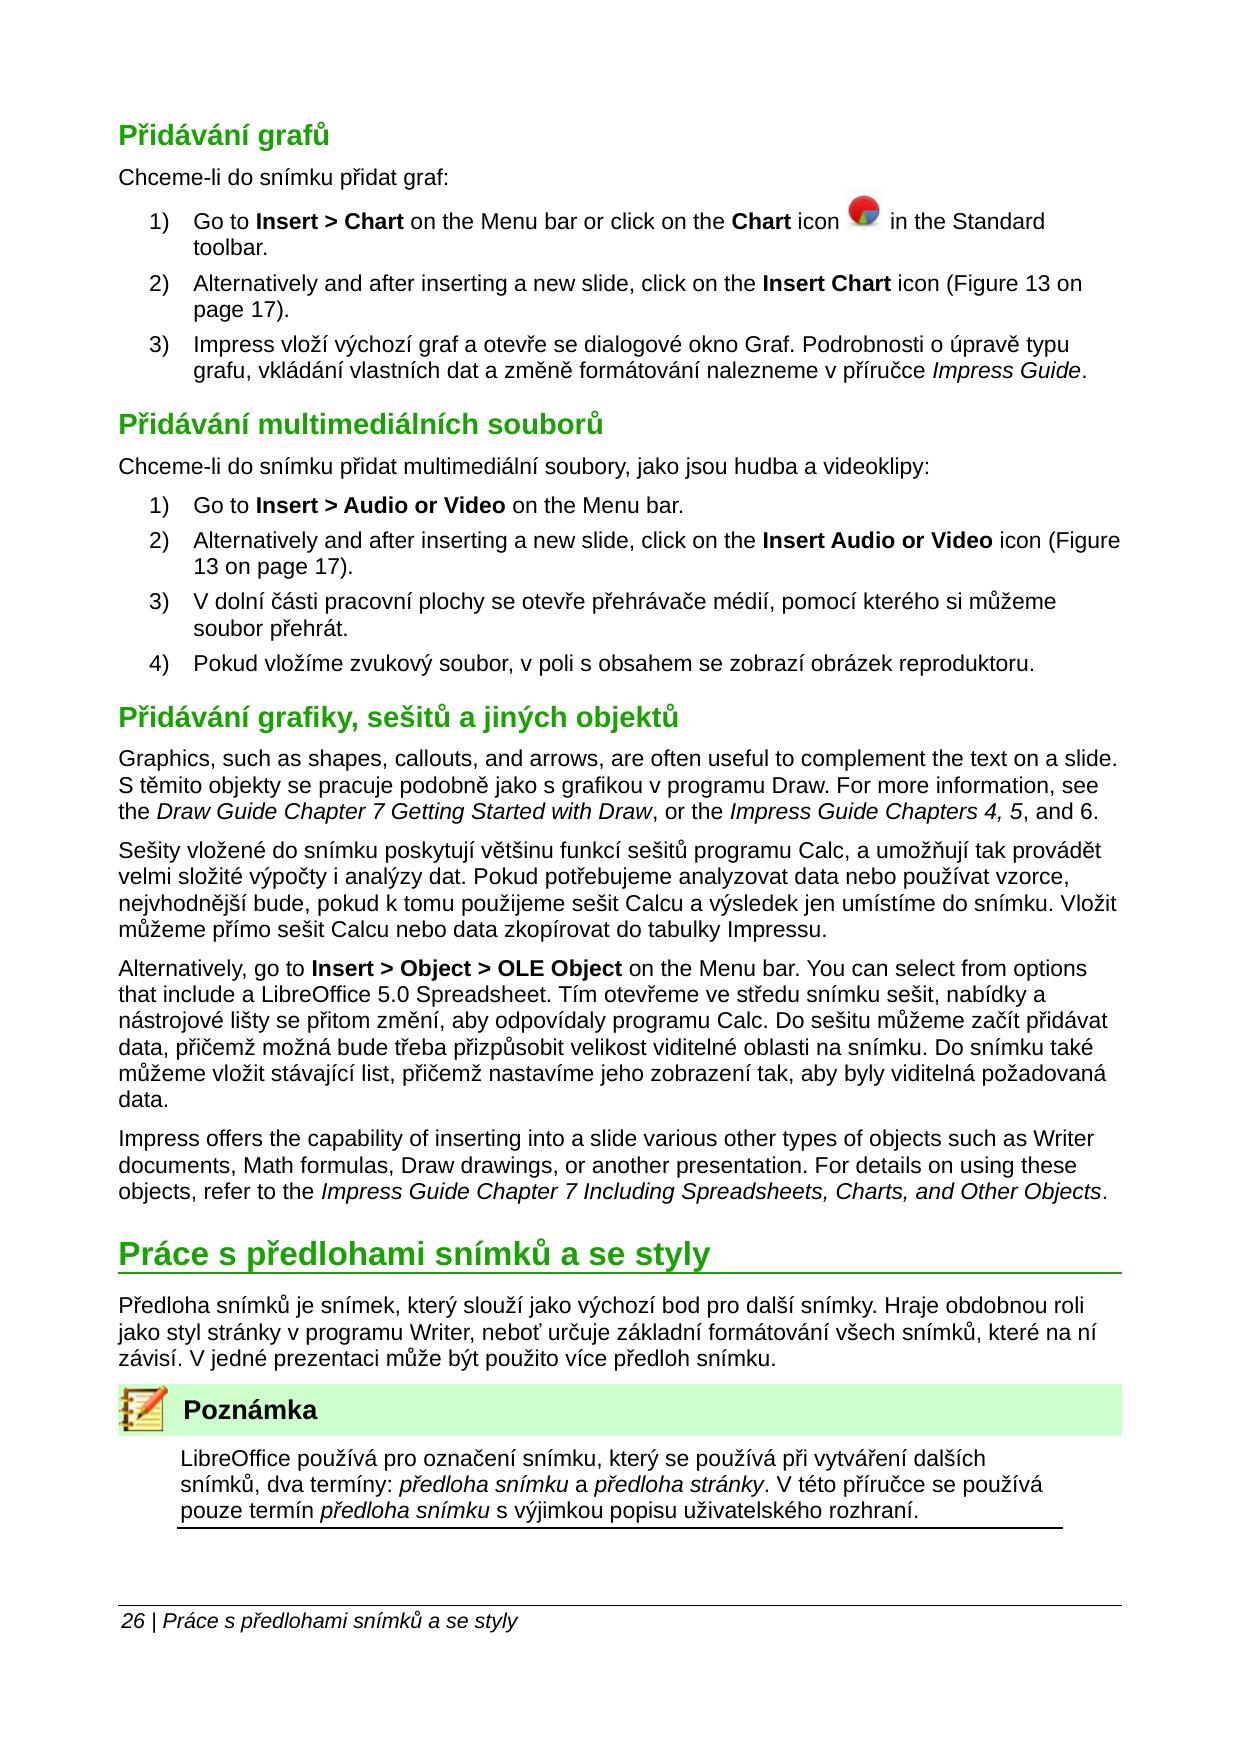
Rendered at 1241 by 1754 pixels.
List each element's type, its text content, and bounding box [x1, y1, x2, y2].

list Impress vloží výchozí graf a otevře se dialogové okno Graf. Podrobnosti o úpravě typu grafu, vkládání vlastních dat a změně formátování nalezneme v příručce Impress Guide. [169, 331, 1122, 384]
subtitle Poznámka [118, 1384, 1122, 1436]
text Předloha snímků je snímek, který slouží jako výchozí bod pro další snímky. Hraje obdobnou roli jako styl stránky v programu Writer, neboť určuje základní formátování všech snímků, které na ní závisí. V jedné prezentaci může být použito více předloh snímku. [118, 1292, 1122, 1371]
list Chceme-li do snímku přidat graf: [118, 163, 1122, 190]
list Alternatively and after inserting a new slide, click on the Insert Chart icon (Figure 13 on page 15). [169, 269, 1122, 322]
text Alternatively, go to Insert > Object > OLE Object on the Menu bar. You can select from options that include a LibreOffice 5.0 Spreadsheet. Tím otevřeme ve středu snímku sešit, nabídky a nástrojové lišty se přitom změní, aby odpovídaly programu Calc. Do sešitu můžeme začít přidávat data, přičemž možná bude třeba přizpůsobit velikost viditelné oblasti na snímku. Do snímku také můžeme vložit stávající list, přičemž nastavíme jeho zobrazení tak, aby byly viditelná požadovaná data. [118, 955, 1122, 1113]
text LibreOffice používá pro označení snímku, který se používá při vytváření dalších snímků, dva termíny: předloha snímku a předloha stránky. V této příručce se používá pouze termín předloha snímku s výjimkou popisu uživatelského rozhraní. [177, 1442, 1063, 1527]
list Go to Insert > Chart on the Menu bar or click on the Chart icon in the Standard toolbar. [169, 190, 1122, 261]
list Go to Insert > Audio or Video on the Menu bar. [169, 492, 1122, 518]
subtitle Přidávání multimediálních souborů [118, 407, 1122, 441]
subtitle Přidávání grafiky, sešitů a jiných objektů [118, 700, 1122, 733]
subtitle Práce s předlohami snímků a se styly [118, 1234, 1122, 1272]
list Chceme-li do snímku přidat multimediální soubory, jako jsou hudba a videoklipy: [118, 453, 1122, 479]
text Sešity vložené do snímku poskytují většinu funkcí sešitů programu Calc, a umožňují tak provádět velmi složité výpočty i analýzy dat. Pokud potřebujeme analyzovat data nebo používat vzorce, nejvhodnější bude, pokud k tomu použijeme sešit Calcu a výsledek jen umístíme do snímku. Vložit můžeme přímo sešit Calcu nebo data zkopírovat do tabulky Impressu. [118, 837, 1122, 942]
subtitle Přidávání grafů [118, 118, 1122, 152]
list Alternatively and after inserting a new slide, click on the Insert Audio or Video icon (Figure 13 on page 15). [169, 527, 1122, 579]
list Pokud vložíme zvukový soubor, v poli s obsahem se zobrazí obrázek reproduktoru. [169, 650, 1122, 676]
text Impress offers the capability of inserting into a slide various other types of objects such as Writer documents, Math formulas, Draw drawings, or another presentation. For details on using these objects, refer to the Impress Guide Chapter 7 Including Spreadsheets, Charts, and Other Objects. [118, 1125, 1122, 1204]
text Graphics, such as shapes, callouts, and arrows, are often useful to complement the text on a slide. S těmito objekty se pracuje podobně jako s grafikou v programu Draw. For more information, see the Draw Guide Chapter 7 Getting Started with Draw, or the Impress Guide Chapters 4, 5, and 6. [118, 745, 1122, 824]
list V dolní části pracovní plochy se otevře přehrávače médií, pomocí kterého si můžeme soubor přehrát. [169, 588, 1122, 641]
picture [119, 1384, 170, 1435]
